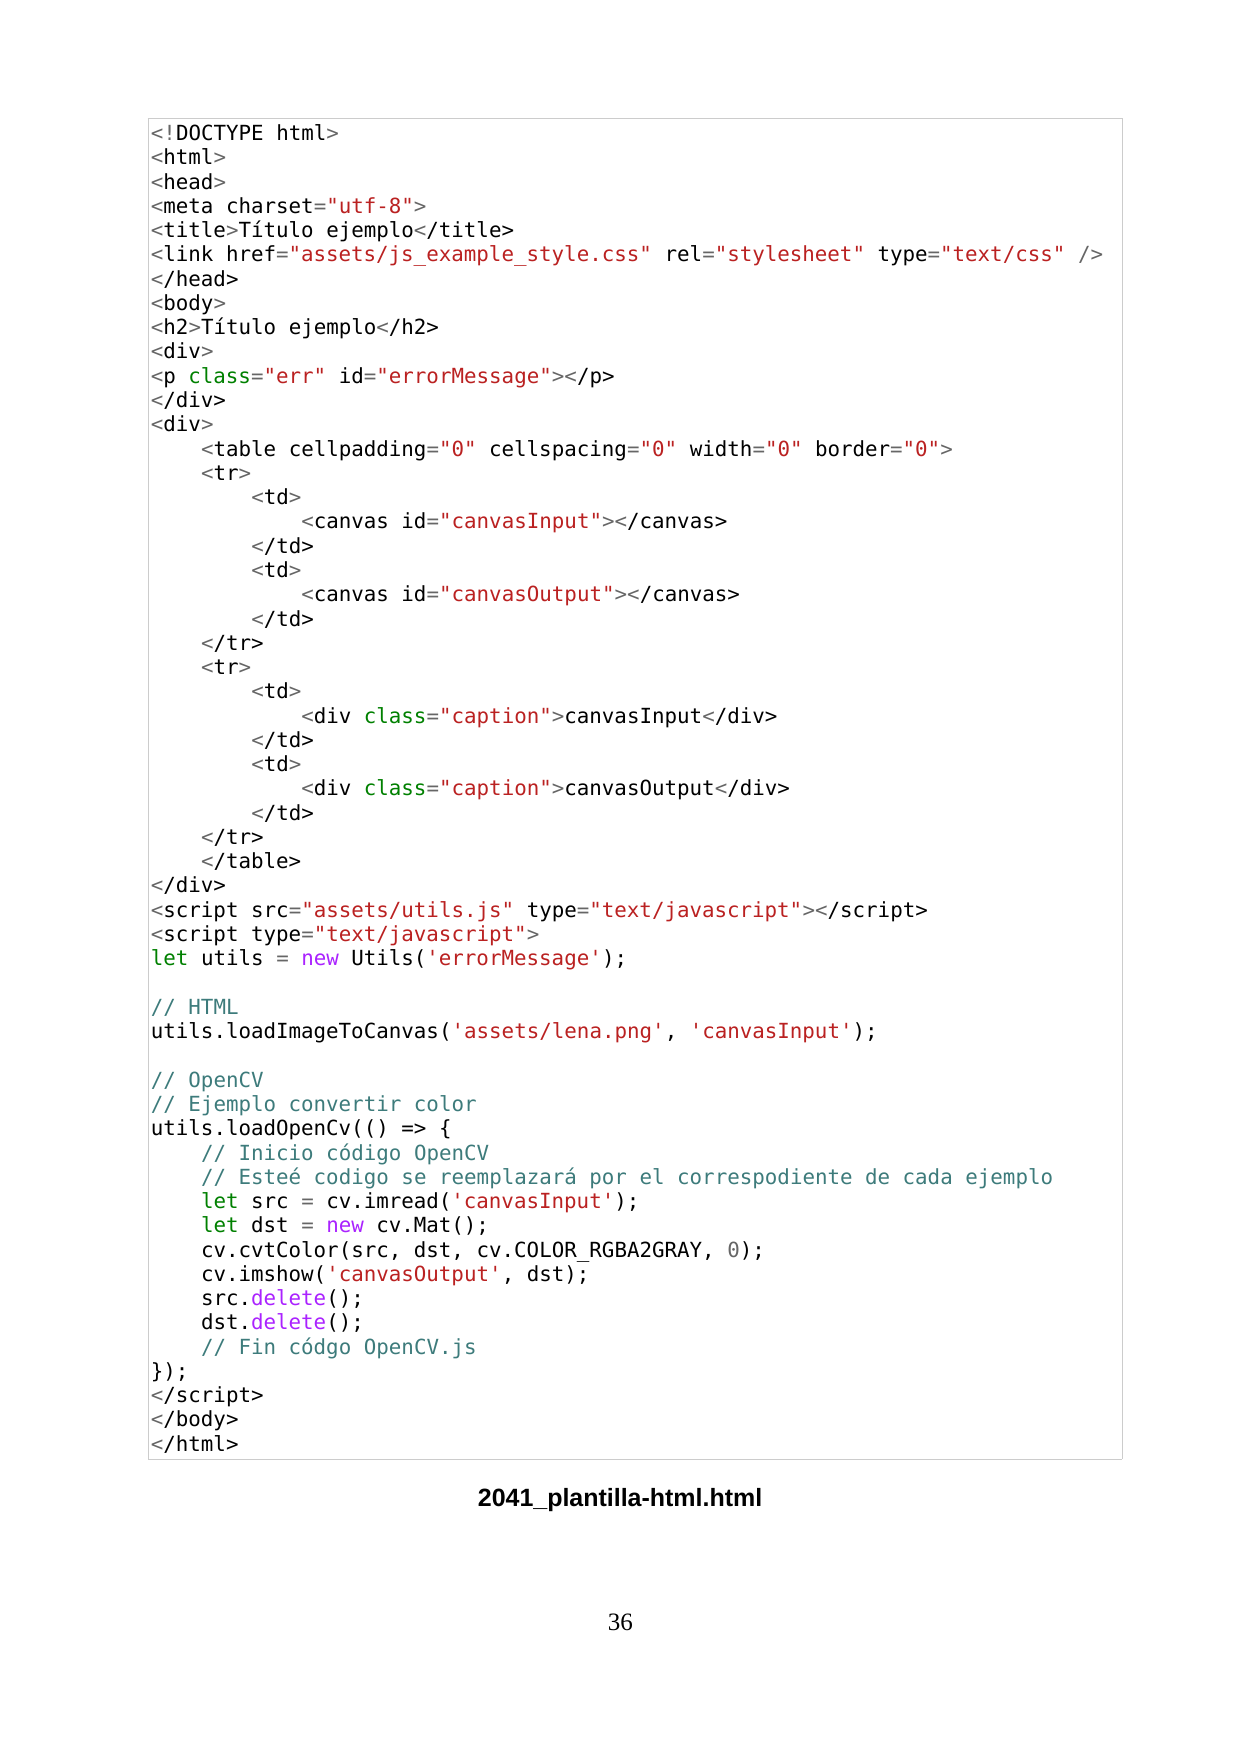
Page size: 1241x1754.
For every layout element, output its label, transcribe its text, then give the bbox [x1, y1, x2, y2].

text </div> [149, 385, 1122, 409]
text <title>Título ejemplo</title> [149, 215, 1122, 239]
text </td> [149, 725, 1122, 749]
text <td> [149, 676, 1122, 701]
text </body> [149, 1404, 1122, 1429]
text </td> [149, 531, 1122, 555]
text <td> [149, 749, 1122, 773]
text cv.imshow('canvasOutput', dst); [149, 1259, 1122, 1283]
text dst.delete(); [149, 1307, 1122, 1332]
text cv.cvtColor(src, dst, cv.COLOR_RGBA2GRAY, 0); [149, 1234, 1122, 1259]
text // Ejemplo convertir color [149, 1089, 1122, 1113]
text let utils = new Utils('errorMessage'); [149, 943, 1122, 971]
text </tr> [149, 822, 1122, 846]
text utils.loadOpenCv(() => { [149, 1113, 1122, 1137]
text // OpenCV [149, 1065, 1122, 1089]
text <script src="assets/utils.js" type="text/javascript"></script> [149, 895, 1122, 919]
text <body> [149, 288, 1122, 312]
text // Esteé codigo se reemplazará por el correspodiente de cada ejemplo [149, 1162, 1122, 1186]
text <td> [149, 555, 1122, 579]
text <div class="caption">canvasInput</div> [149, 701, 1122, 725]
text </html> [149, 1429, 1122, 1459]
text </td> [149, 798, 1122, 822]
text <div> [149, 337, 1122, 361]
text src.delete(); [149, 1283, 1122, 1307]
text <td> [149, 482, 1122, 506]
text <canvas id="canvasOutput"></canvas> [149, 579, 1122, 603]
text // Inicio código OpenCV [149, 1137, 1122, 1162]
text </div> [149, 871, 1122, 895]
text // HTML [149, 992, 1122, 1016]
text </head> [149, 264, 1122, 288]
text <h2>Título ejemplo</h2> [149, 312, 1122, 337]
text <div class="caption">canvasOutput</div> [149, 773, 1122, 798]
text <link href="assets/js_example_style.css" rel="stylesheet" type="text/css" /> [149, 239, 1122, 264]
text <tr> [149, 652, 1122, 676]
text <table cellpadding="0" cellspacing="0" width="0" border="0"> [149, 434, 1122, 458]
text <p class="err" id="errorMessage"></p> [149, 361, 1122, 385]
text <!DOCTYPE html> [149, 119, 1122, 142]
text <head> [149, 167, 1122, 191]
text <meta charset="utf-8"> [149, 191, 1122, 215]
text <canvas id="canvasInput"></canvas> [149, 506, 1122, 531]
text </table> [149, 846, 1122, 871]
text }); [149, 1356, 1122, 1380]
text <tr> [149, 458, 1122, 482]
text let dst = new cv.Mat(); [149, 1210, 1122, 1234]
text <div> [149, 409, 1122, 434]
text utils.loadImageToCanvas('assets/lena.png', 'canvasInput'); [149, 1016, 1122, 1043]
text </tr> [149, 628, 1122, 652]
text <script type="text/javascript"> [149, 919, 1122, 943]
text // Fin códgo OpenCV.js [149, 1332, 1122, 1356]
text 2041_plantilla-html.html [118, 1483, 1122, 1511]
text <html> [149, 142, 1122, 167]
text </td> [149, 603, 1122, 628]
text let src = cv.imread('canvasInput'); [149, 1186, 1122, 1210]
text </script> [149, 1380, 1122, 1404]
